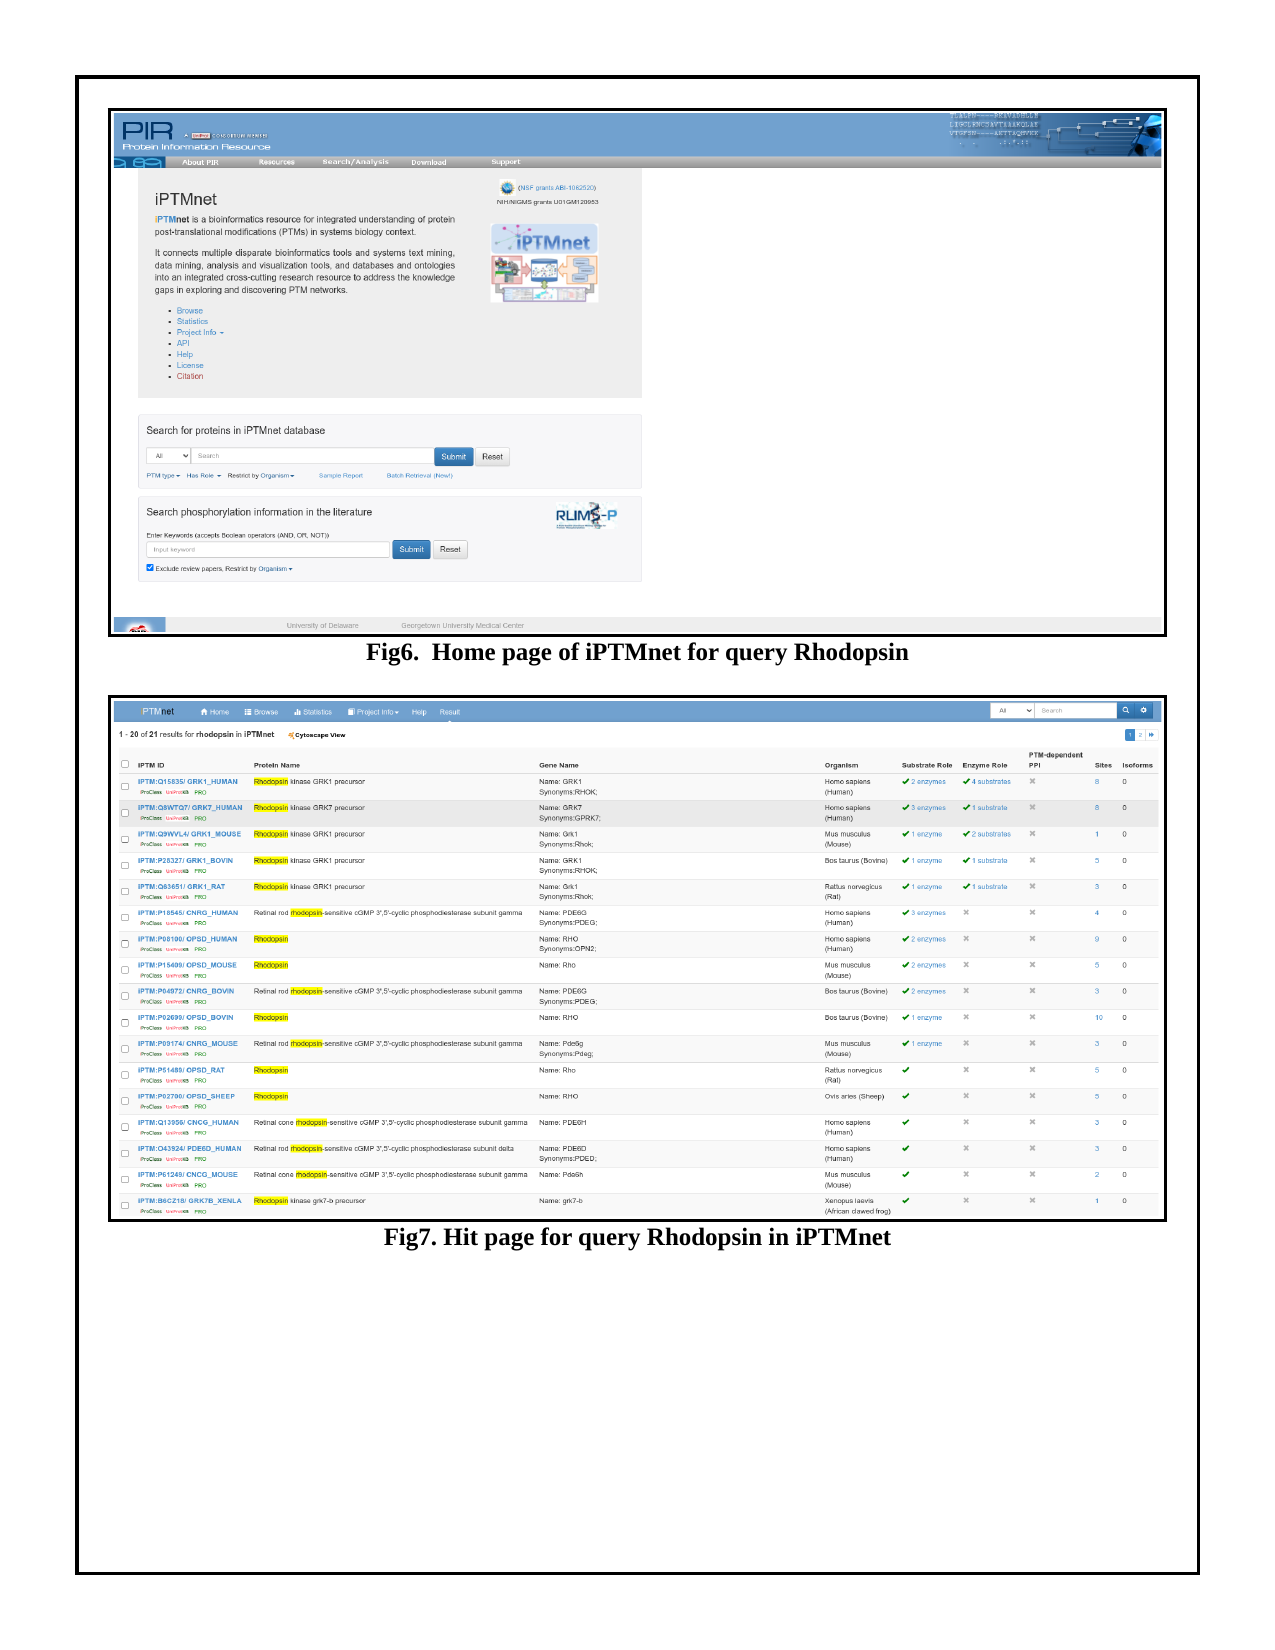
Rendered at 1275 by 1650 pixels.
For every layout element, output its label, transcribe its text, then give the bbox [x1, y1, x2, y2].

picture [113, 701, 1162, 1216]
text [111, 698, 1164, 1219]
text Fig7. Hit page for query Rhodopsin in iPTMnet [108, 1222, 1167, 1251]
picture [113, 113, 1162, 632]
text Fig6. Home page of iPTMnet for query Rhodopsin [108, 637, 1167, 666]
